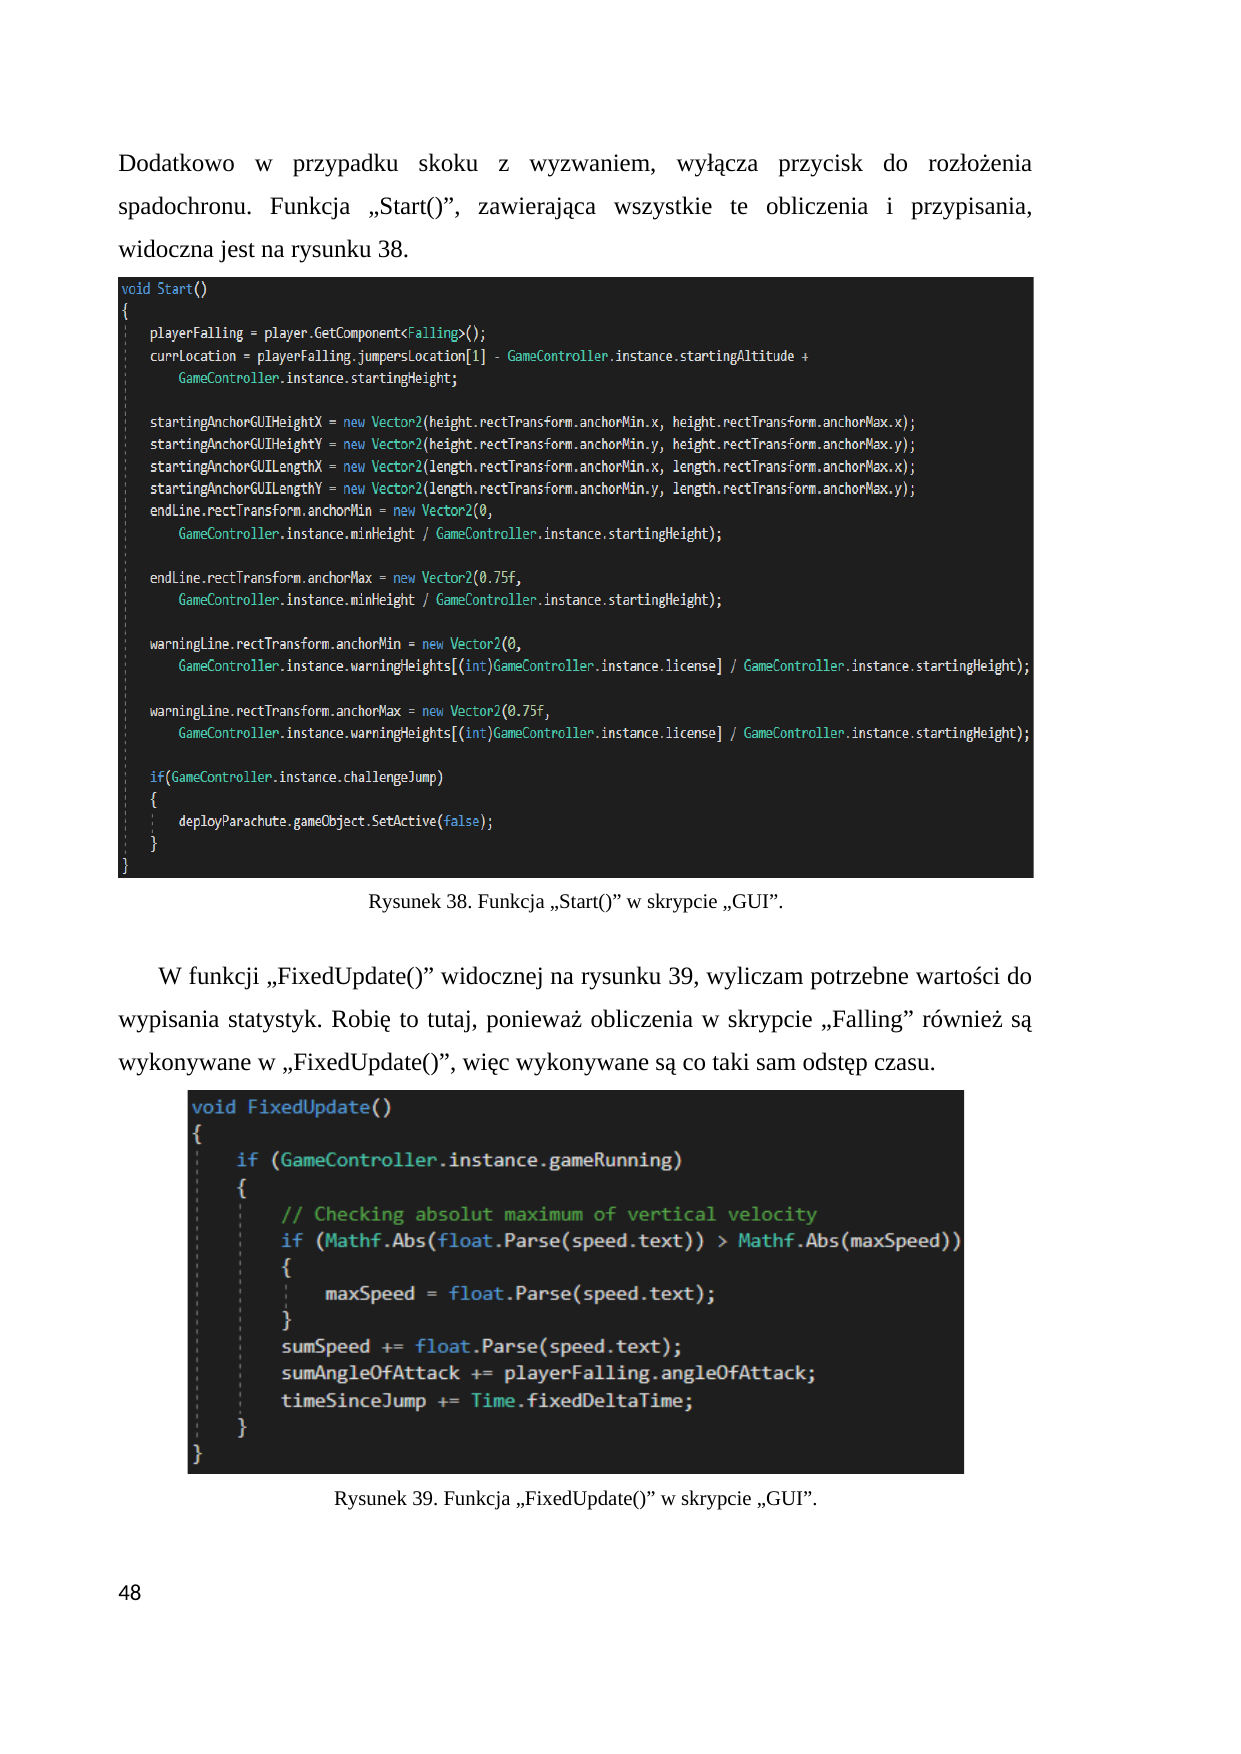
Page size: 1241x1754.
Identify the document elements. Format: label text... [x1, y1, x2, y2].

picture [187, 1090, 965, 1474]
picture [118, 277, 1034, 878]
text Rysunek 38. Funkcja „Start()” w skrypcie „GUI”. [118, 878, 1033, 913]
text Dodatkowo w przypadku skoku z wyzwaniem, wyłącza przycisk do rozłożenia spadochronu. Funkcja „Start()”, zawierająca wszystkie te obliczenia i przypisania, widoczna jest na rysunku 38. [118, 148, 1033, 263]
text W funkcji „FixedUpdate()” widocznej na rysunku 39, wyliczam potrzebne wartości do wypisania statystyk. Robię to tutaj, ponieważ obliczenia w skrypcie „Falling” również są wykonywane w „FixedUpdate()”, więc wykonywane są co taki sam odstęp czasu. [118, 961, 1033, 1076]
text Rysunek 39. Funkcja „FixedUpdate()” w skrypcie „GUI”. [118, 1091, 1033, 1509]
